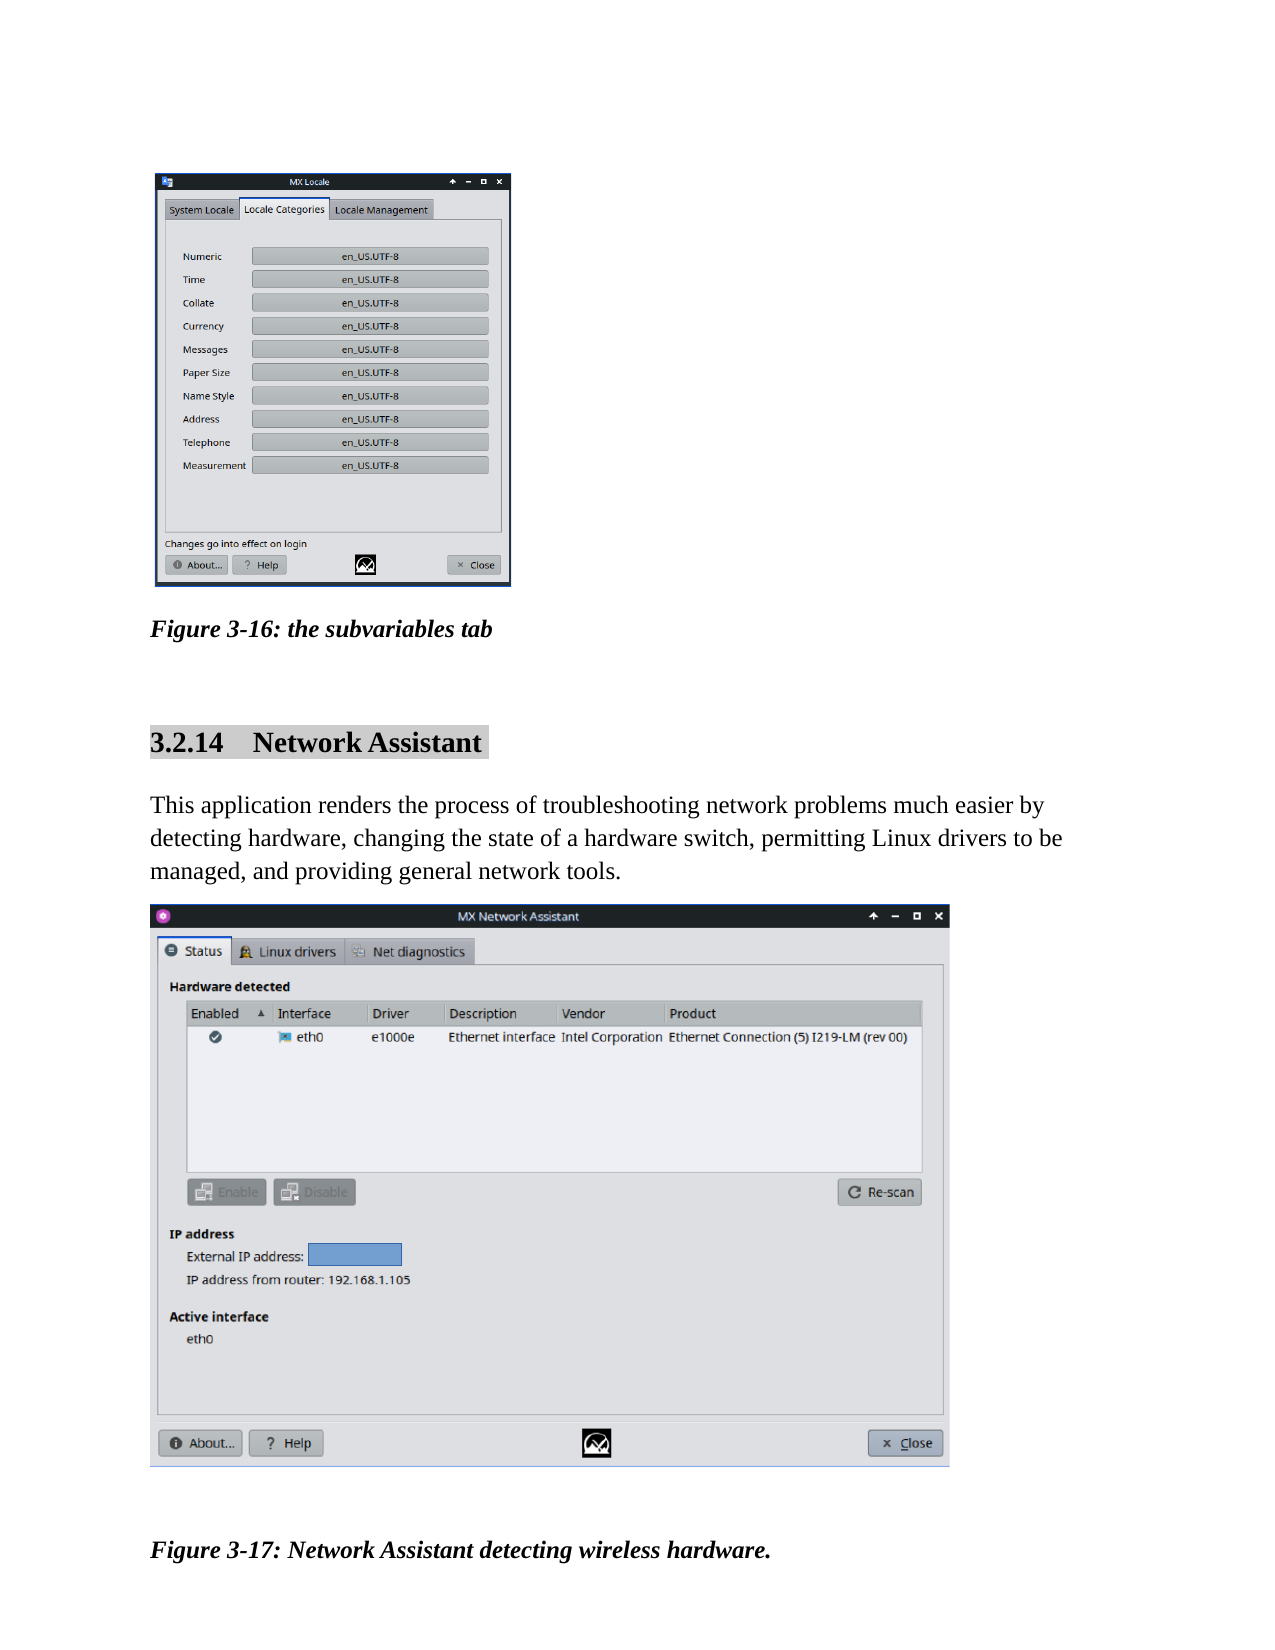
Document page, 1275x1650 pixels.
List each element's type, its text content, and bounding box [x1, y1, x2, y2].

text Figure 3-17: Network Assistant detecting wireless hardware. [150, 1536, 1125, 1564]
picture [154, 173, 512, 587]
text Figure 3-16: the subvariables tab [150, 614, 1125, 643]
picture [150, 904, 950, 1467]
subtitle 3.2.14 Network Assistant [489, 725, 1125, 759]
text This application renders the process of troubleshooting network problems much easier by detecting hardware, changing the state of a hardware switch, permitting Linux drivers to be managed, and providing general network tools. [150, 790, 1125, 885]
